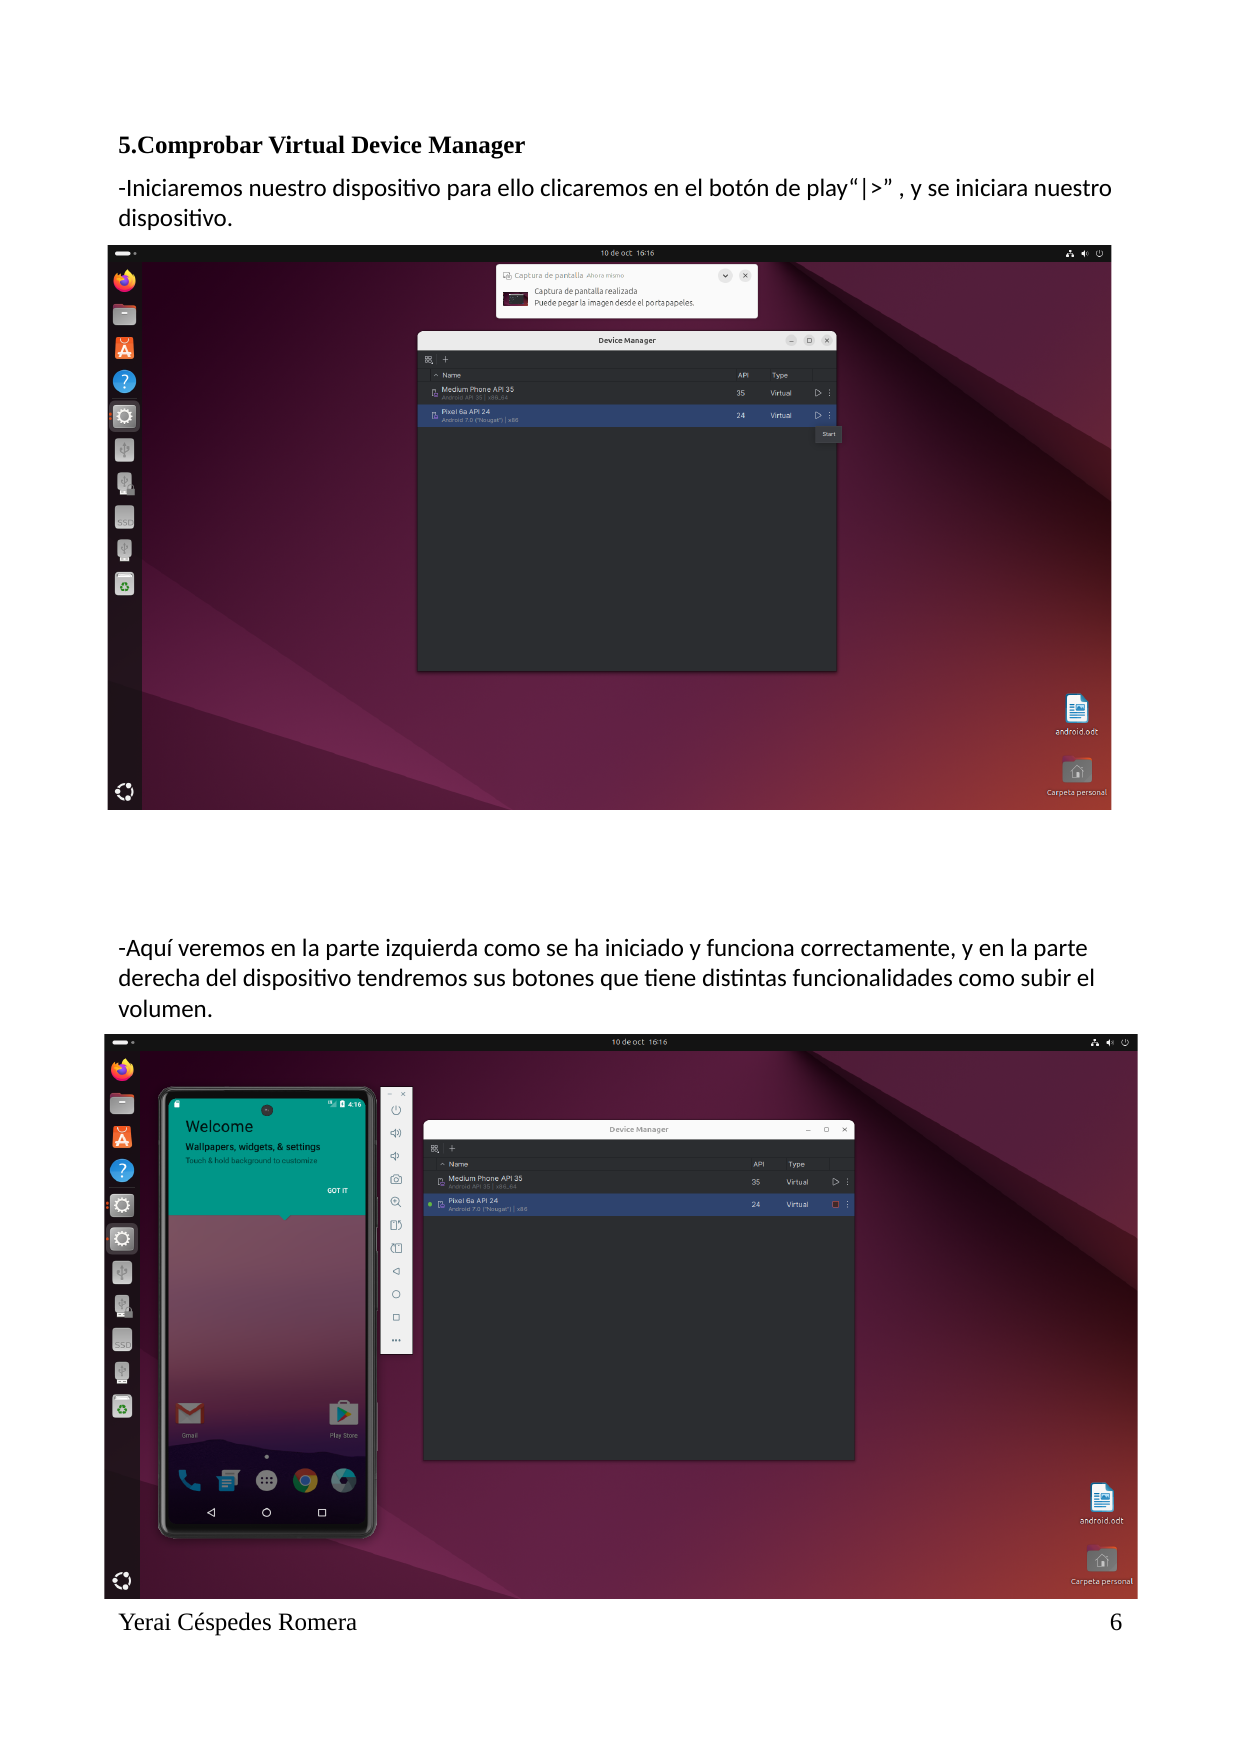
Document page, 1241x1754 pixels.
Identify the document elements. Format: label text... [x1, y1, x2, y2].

picture [104, 1034, 1138, 1599]
subtitle 5.Comprobar Virtual Device Manager [118, 131, 1122, 159]
picture [107, 245, 1112, 810]
text -Iniciaremos nuestro dispositivo para ello clicaremos en el botón de play“|>” , y se iniciara nuestro dispositivo. [118, 172, 1122, 233]
text -Aquí veremos en la parte izquierda como se ha iniciado y funciona correctamente, y en la parte derecha del dispositivo tendremos sus botones que tiene distintas funcionalidades como subir el volumen. [118, 932, 1122, 1023]
